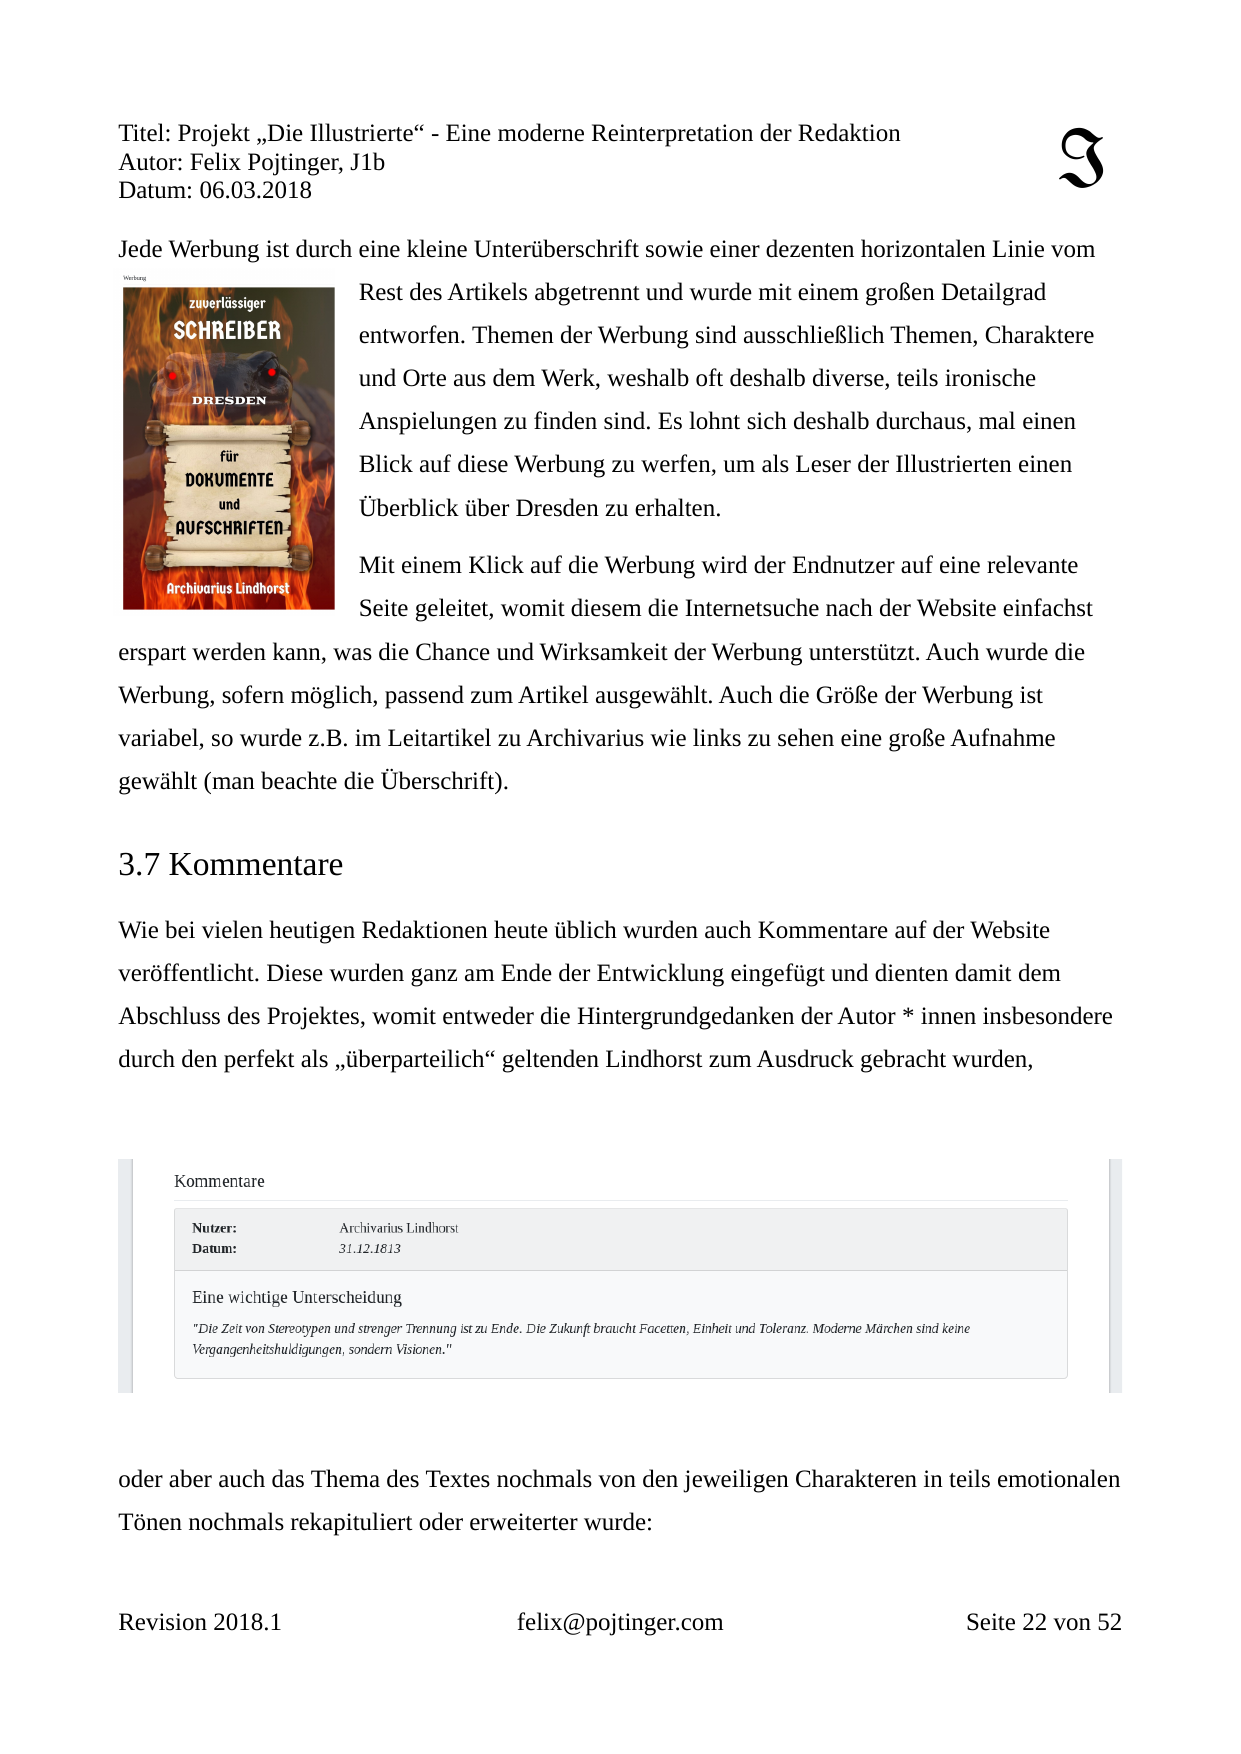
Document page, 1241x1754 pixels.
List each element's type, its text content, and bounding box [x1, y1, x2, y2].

text oder aber auch das Thema des Textes nochmals von den jeweiligen Charakteren in teils emotionalen Tönen nochmals rekapituliert oder erweiterter wurde: [118, 1464, 1122, 1536]
subtitle 3.7 Kommentare [118, 844, 1122, 883]
text Wie bei vielen heutigen Redaktionen heute üblich wurden auch Kommentare auf der Website veröffentlicht. Diese wurden ganz am Ende der Entwicklung eingefügt und dienten damit dem Abschluss des Projektes, womit entweder die Hintergrundgedanken der Autor * innen insbesondere durch den perfekt als „überparteilich“ geltenden Lindhorst zum Ausdruck gebracht wurden, [118, 915, 1122, 1073]
text Jede Werbung ist durch eine kleine Unterüberschrift sowie einer dezenten horizontalen Linie vom Rest des Artikels abgetrennt und wurde mit einem großen Detailgrad entworfen. Themen der Werbung sind ausschließlich Themen, Charaktere und Orte aus dem Werk, weshalb oft deshalb diverse, teils ironische Anspielungen zu finden sind. Es lohnt sich deshalb durchaus, mal einen Blick auf diese Werbung zu werfen, um als Leser der Illustrierten einen Überblick über Dresden zu erhalten. [118, 234, 1122, 616]
picture [113, 268, 335, 616]
picture [118, 1159, 1123, 1393]
picture [1046, 120, 1120, 194]
text Mit einem Klick auf die Werbung wird der Endnutzer auf eine relevante Seite geleitet, womit diesem die Internetsuche nach der Website einfachst erspart werden kann, was die Chance und Wirksamkeit der Werbung unterstützt. Auch wurde die Werbung, sofern möglich, passend zum Artikel ausgewählt. Auch die Größe der Werbung ist variabel, so wurde z.B. im Leitartikel zu Archivarius wie links zu sehen eine große Aufnahme gewählt (man beachte die Überschrift). [118, 550, 1122, 795]
